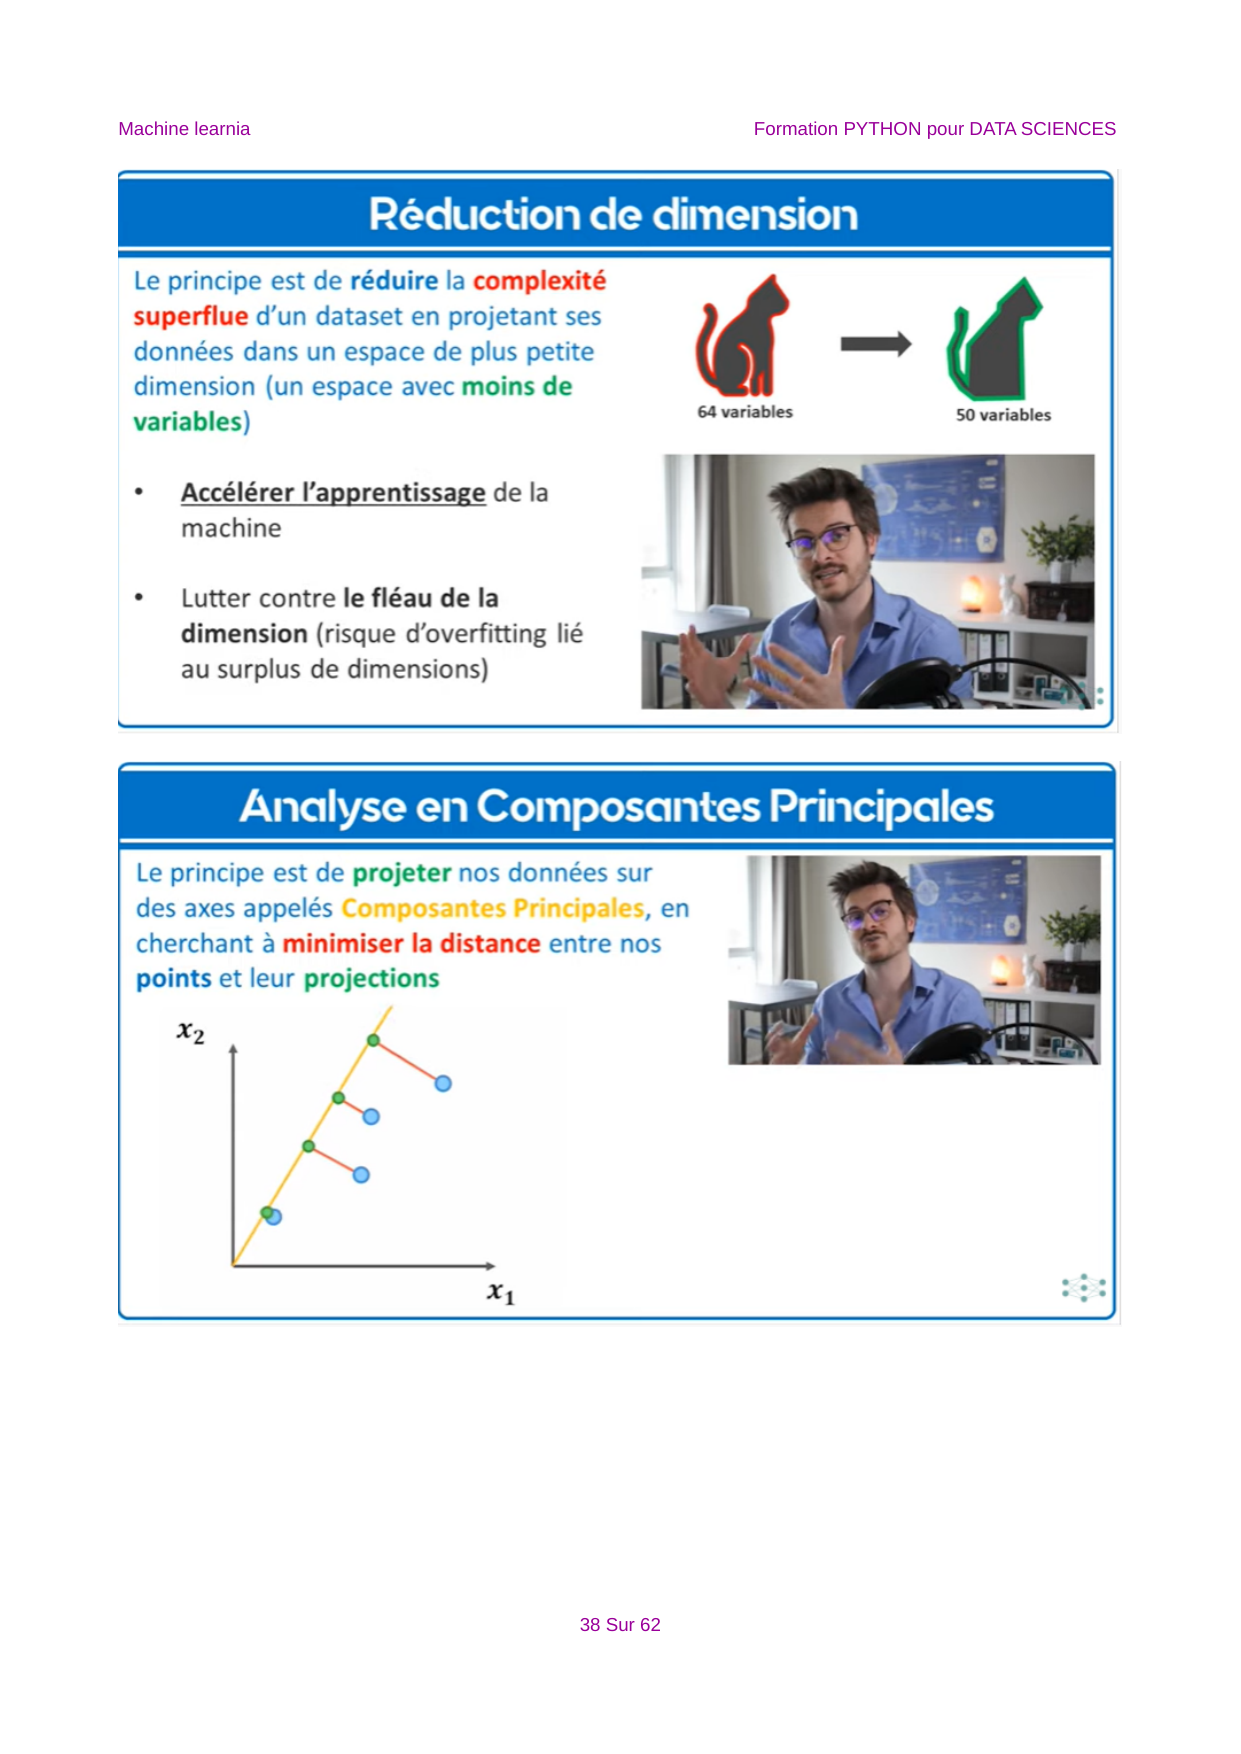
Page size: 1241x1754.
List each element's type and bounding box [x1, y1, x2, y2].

picture [118, 761, 1122, 1327]
picture [118, 169, 1122, 734]
